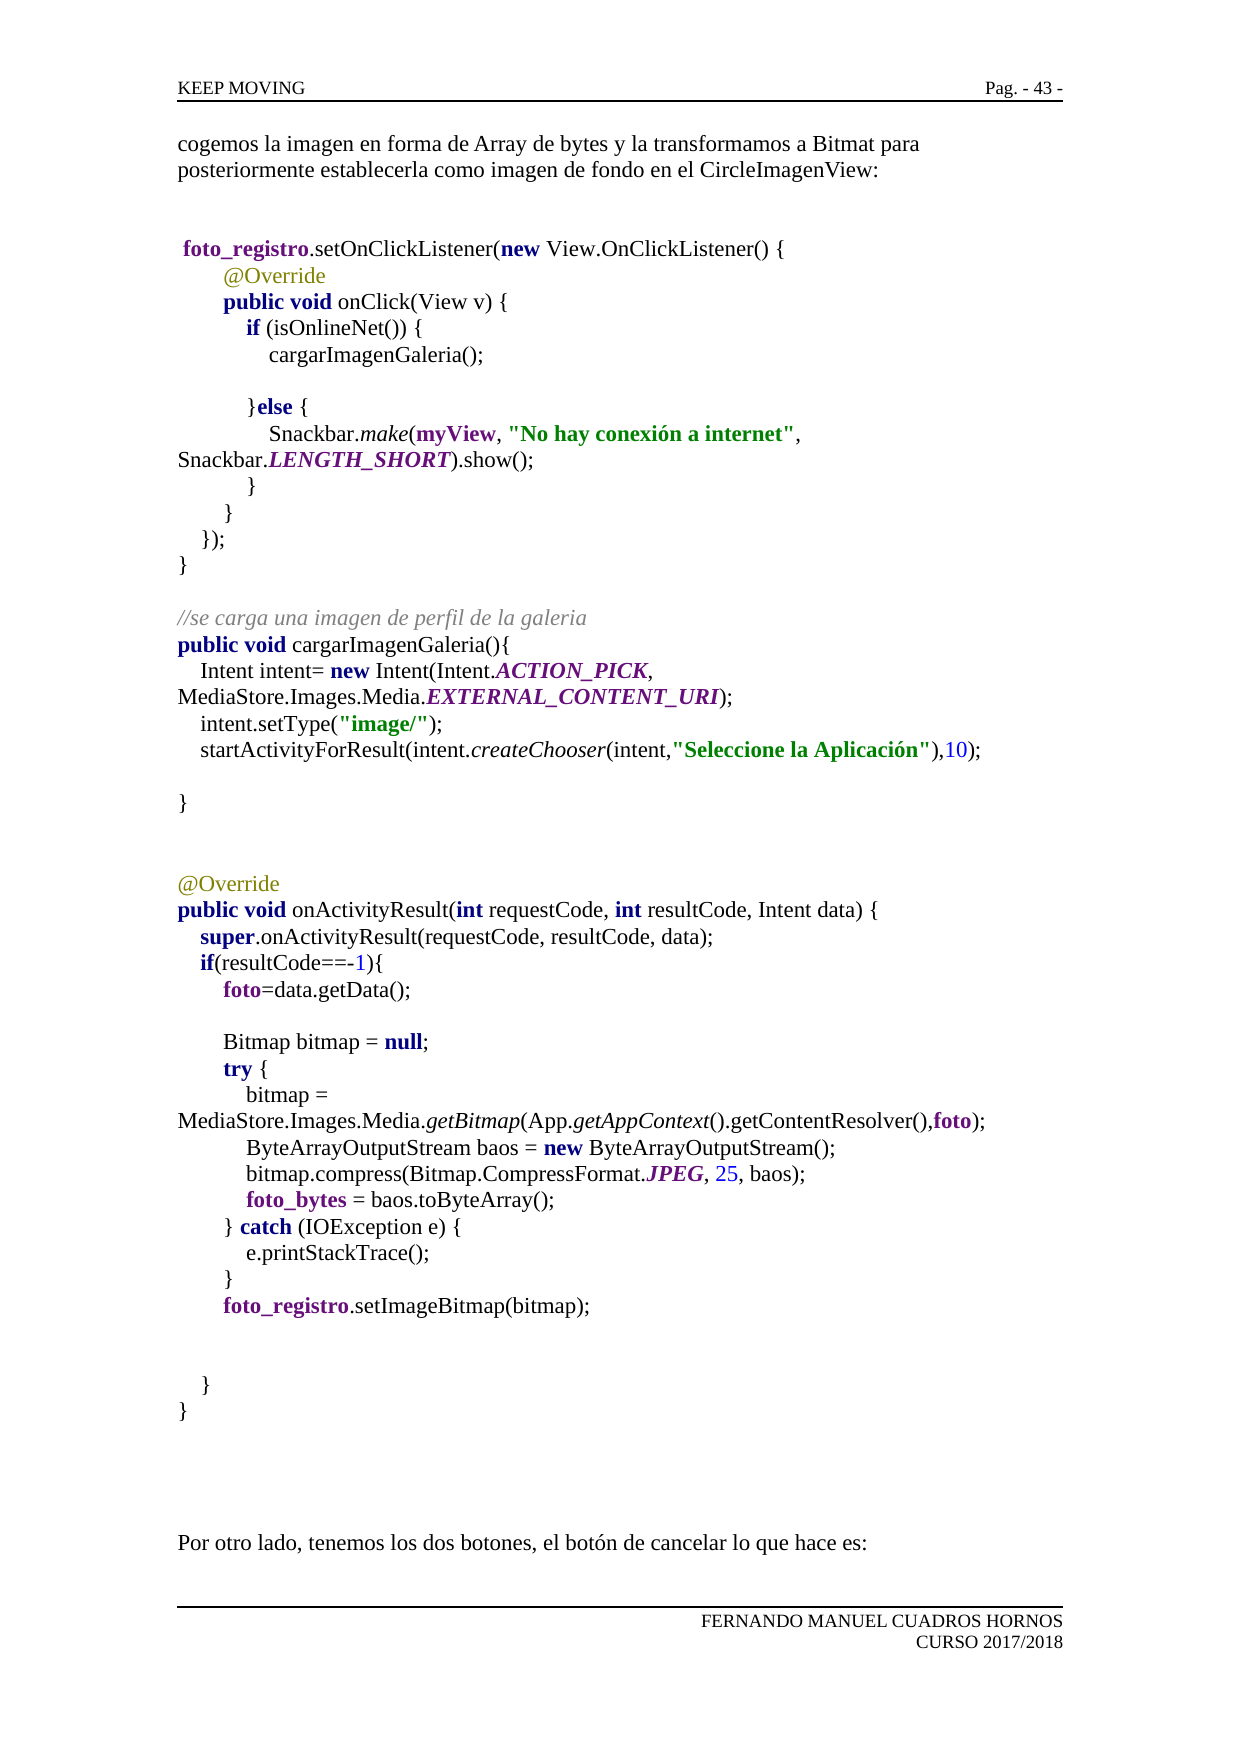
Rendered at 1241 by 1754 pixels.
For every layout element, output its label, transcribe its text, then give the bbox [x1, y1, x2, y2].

text Por otro lado, tenemos los dos botones, el botón de cancelar lo que hace es: [177, 1529, 1063, 1555]
text @Override public void onActivityResult(int requestCode, int resultCode, Intent data) { super.onActivityResult(requestCode, resultCode, data); if(resultCode==-1){ foto=data.getData(); Bitmap bitmap = null; try { bitmap = MediaStore.Images.Media.getBitmap(App.getAppContext().getContentResolver(),foto); ByteArrayOutputStream baos = new ByteArrayOutputStream(); bitmap.compress(Bitmap.CompressFormat.JPEG, 25, baos); foto_bytes = baos.toByteArray(); } catch (IOException e) { e.printStackTrace(); } foto_registro.setImageBitmap(bitmap); } } [177, 870, 1063, 1424]
text cogemos la imagen en forma de Array de bytes y la transformamos a Bitmat para posteriormente establecerla como imagen de fondo en el CircleImagenView: [177, 130, 1063, 183]
text foto_registro.setOnClickListener(new View.OnClickListener() { @Override public void onClick(View v) { if (isOnlineNet()) { cargarImagenGaleria(); }else { Snackbar.make(myView, "No hay conexión a internet", Snackbar.LENGTH_SHORT).show(); } } }); } //se carga una imagen de perfil de la galeria public void cargarImagenGaleria(){ Intent intent= new Intent(Intent.ACTION_PICK, MediaStore.Images.Media.EXTERNAL_CONTENT_URI); intent.setType("image/"); startActivityForResult(intent.createChooser(intent,"Seleccione la Aplicación"),10); } [177, 235, 1063, 870]
